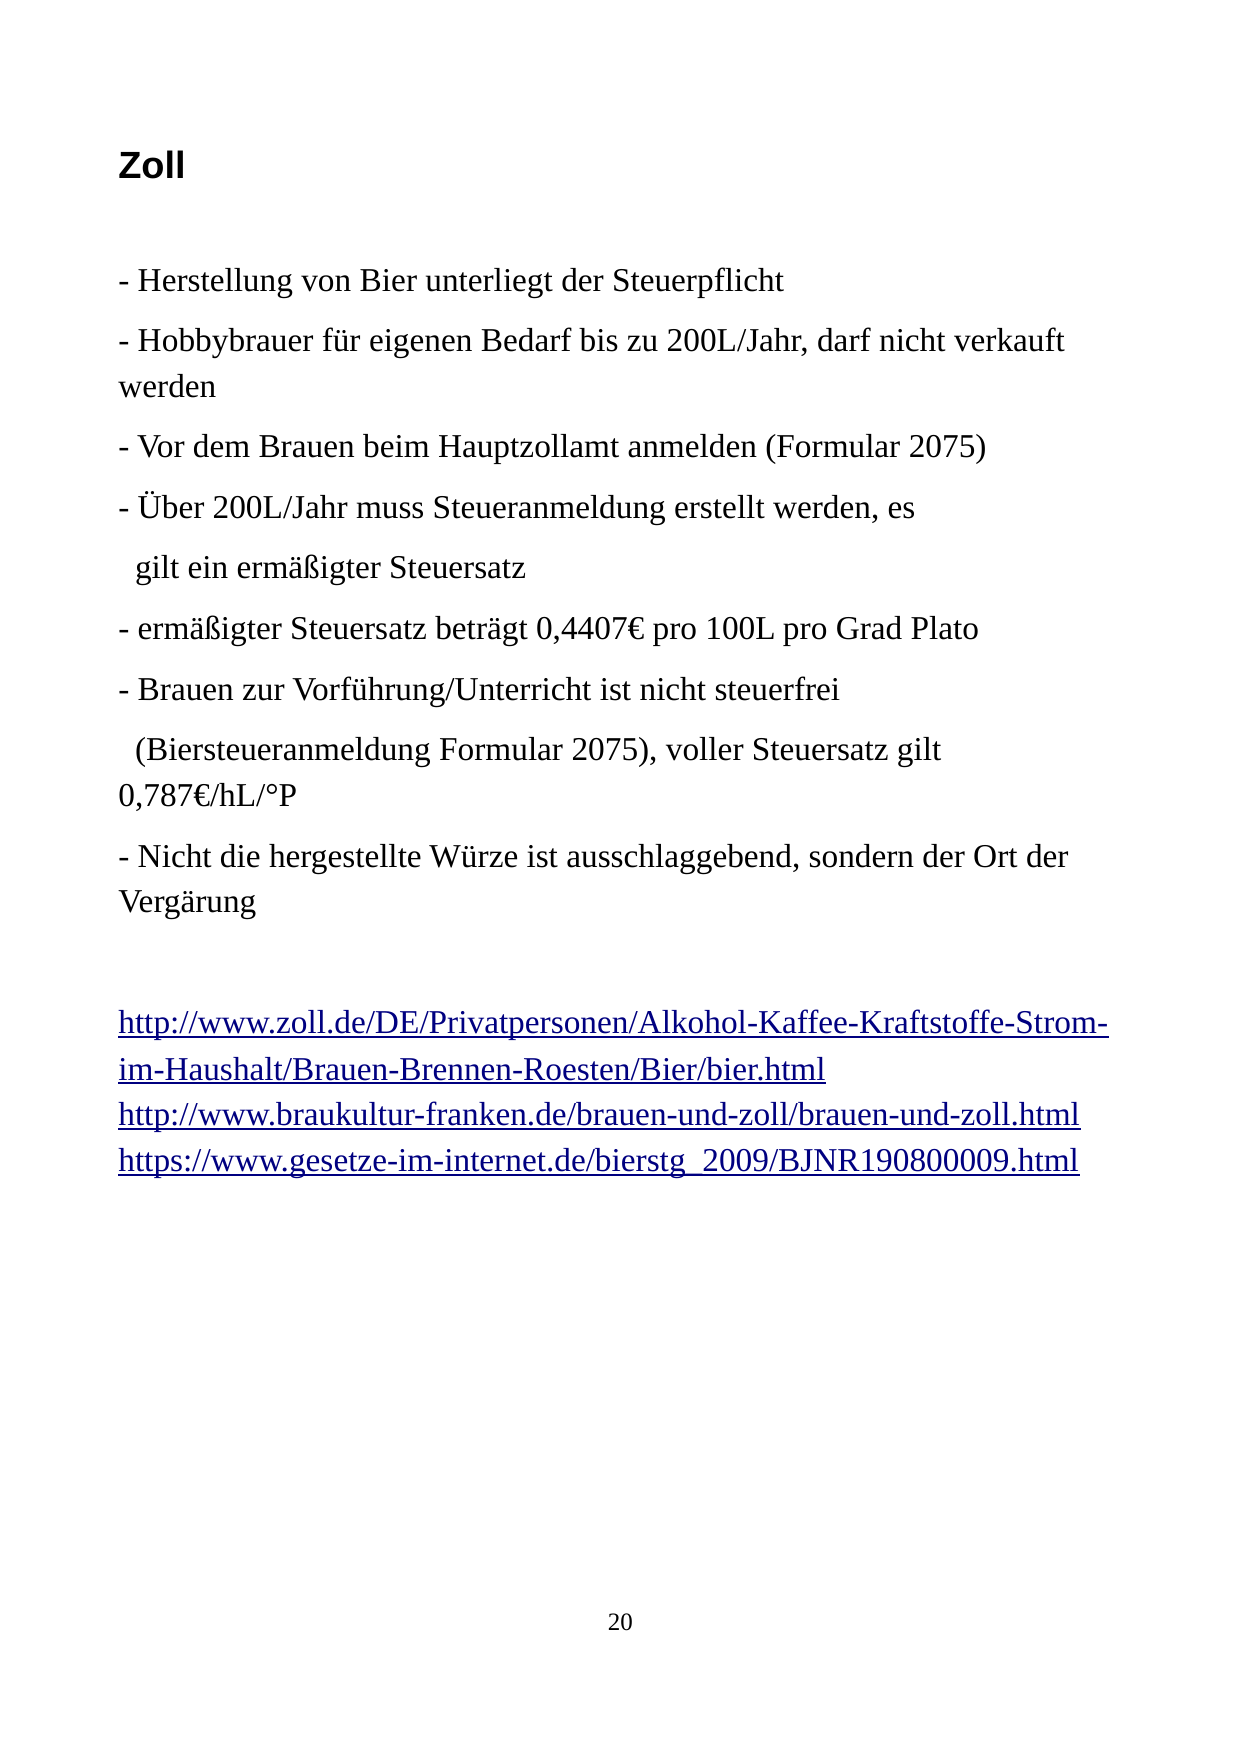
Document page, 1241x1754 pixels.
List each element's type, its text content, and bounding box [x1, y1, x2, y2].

text - Vor dem Brauen beim Hauptzollamt anmelden (Formular 2075) [118, 427, 1122, 465]
text http://www.zoll.de/DE/Privatpersonen/Alkohol-Kaffee-Kraftstoffe-Strom-im-Haushalt/Brauen-Brennen-Roesten/Bier/bier.html http://www.braukultur-franken.de/brauen-und-zoll/brauen-und-zoll.html https://www.gesetze-im-internet.de/bierstg_2009/BJNR190800009.html [118, 1003, 1122, 1213]
text - Nicht die hergestellte Würze ist ausschlaggebend, sondern der Ort der Vergärung [118, 836, 1122, 920]
subtitle Zoll [118, 143, 1122, 187]
text - ermäßigter Steuersatz beträgt 0,4407€ pro 100L pro Grad Plato [118, 608, 1122, 647]
text - Über 200L/Jahr muss Steueranmeldung erstellt werden, es [118, 487, 1122, 526]
text gilt ein ermäßigter Steuersatz [118, 548, 1122, 586]
text - Hobbybrauer für eigenen Bedarf bis zu 200L/Jahr, darf nicht verkauft werden [118, 320, 1122, 404]
text (Biersteueranmeldung Formular 2075), voller Steuersatz gilt 0,787€/hL/°P [118, 729, 1122, 814]
text - Brauen zur Vorführung/Unterricht ist nicht steuerfrei [118, 669, 1122, 707]
text - Herstellung von Bier unterliegt der Steuerpflicht [118, 260, 1122, 298]
